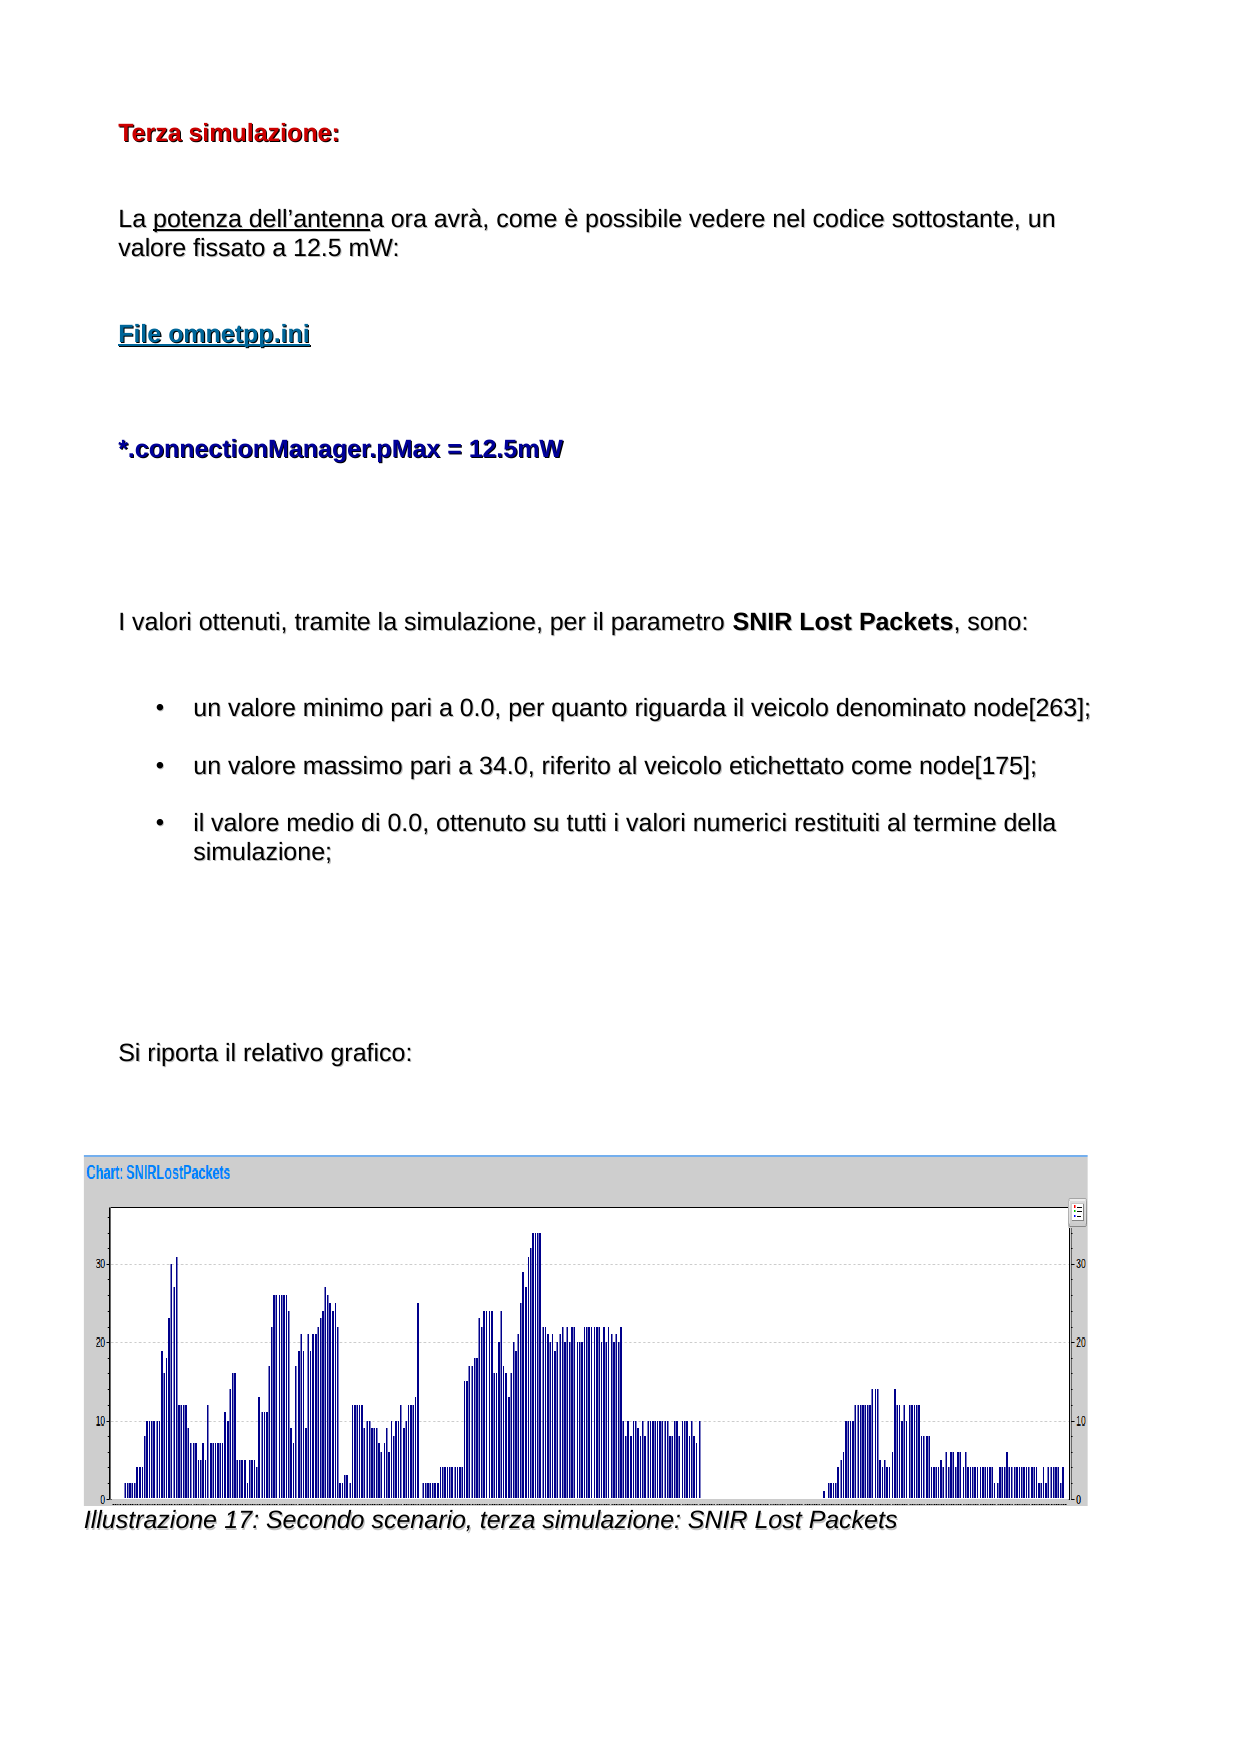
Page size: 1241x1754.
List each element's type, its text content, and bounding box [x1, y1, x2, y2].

text I valori ottenuti, tramite la simulazione, per il parametro SNIR Lost Packets, sono: [118, 607, 1122, 636]
picture [83, 1155, 1088, 1506]
text *.connectionManager.pMax = 12.5mW [118, 434, 1122, 463]
list un valore massimo pari a 34.0, riferito al veicolo etichettato come node[175]; [156, 751, 1122, 779]
text Terza simulazione: [118, 118, 1122, 147]
list il valore medio di 0.0, ottenuto su tutti i valori numerici restituiti al termine della simulazione; [156, 808, 1122, 866]
text Illustrazione 17: Secondo scenario, terza simulazione: SNIR Lost Packets [84, 1155, 1147, 1534]
text File omnetpp.ini [118, 319, 1122, 348]
text La potenza dell’antenna ora avrà, come è possibile vedere nel codice sottostante, un valore fissato a 12.5 mW: [118, 204, 1122, 262]
list un valore minimo pari a 0.0, per quanto riguarda il veicolo denominato node[263]; [156, 693, 1122, 722]
text Si riporta il relativo grafico: [118, 1038, 1122, 1067]
